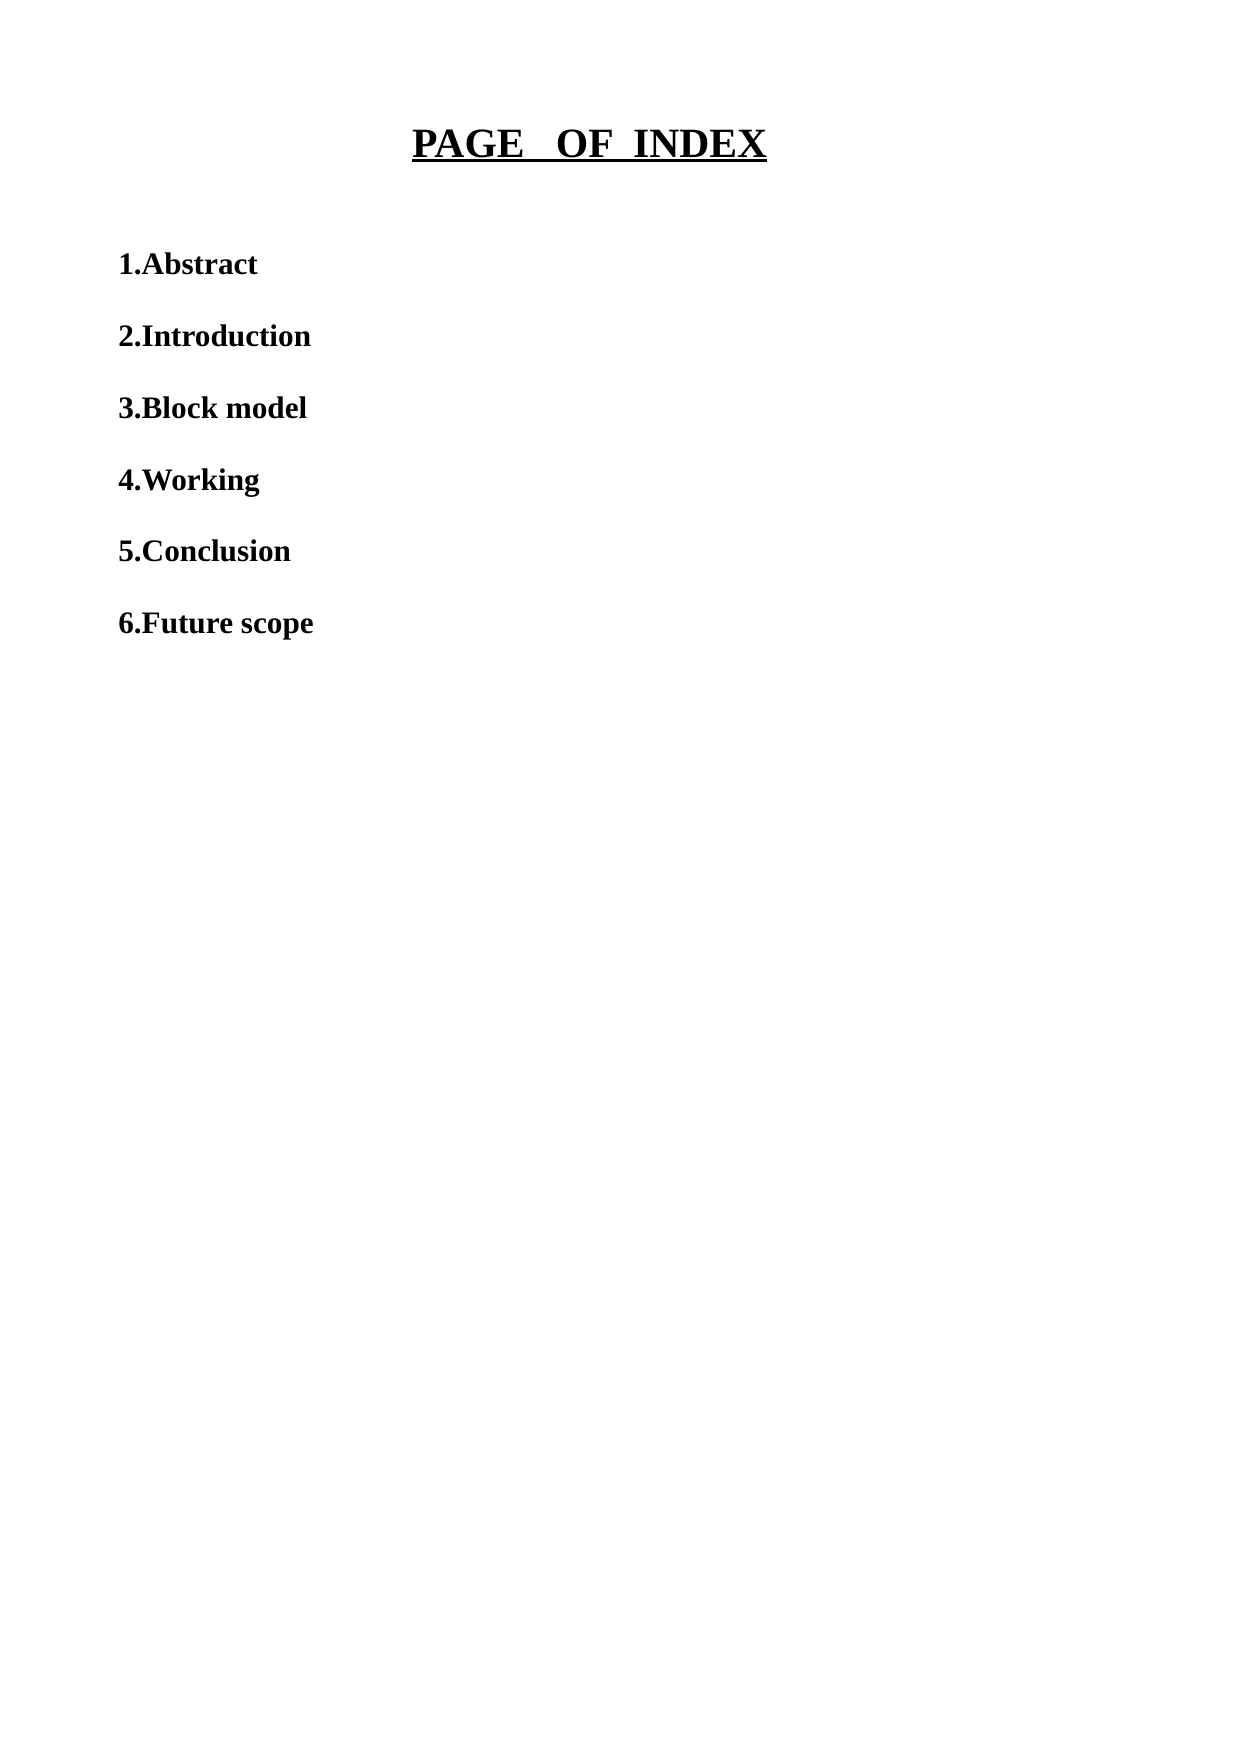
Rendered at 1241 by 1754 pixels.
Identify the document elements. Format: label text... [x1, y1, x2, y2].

text 4.Working [118, 461, 1122, 497]
text PAGE OF INDEX [118, 118, 1122, 166]
text 5.Conclusion [118, 533, 1122, 568]
text 6.Future scope [118, 604, 1122, 640]
text 1.Abstract [118, 245, 1122, 281]
text 2.Introduction [118, 317, 1122, 353]
text 3.Block model [118, 389, 1122, 425]
